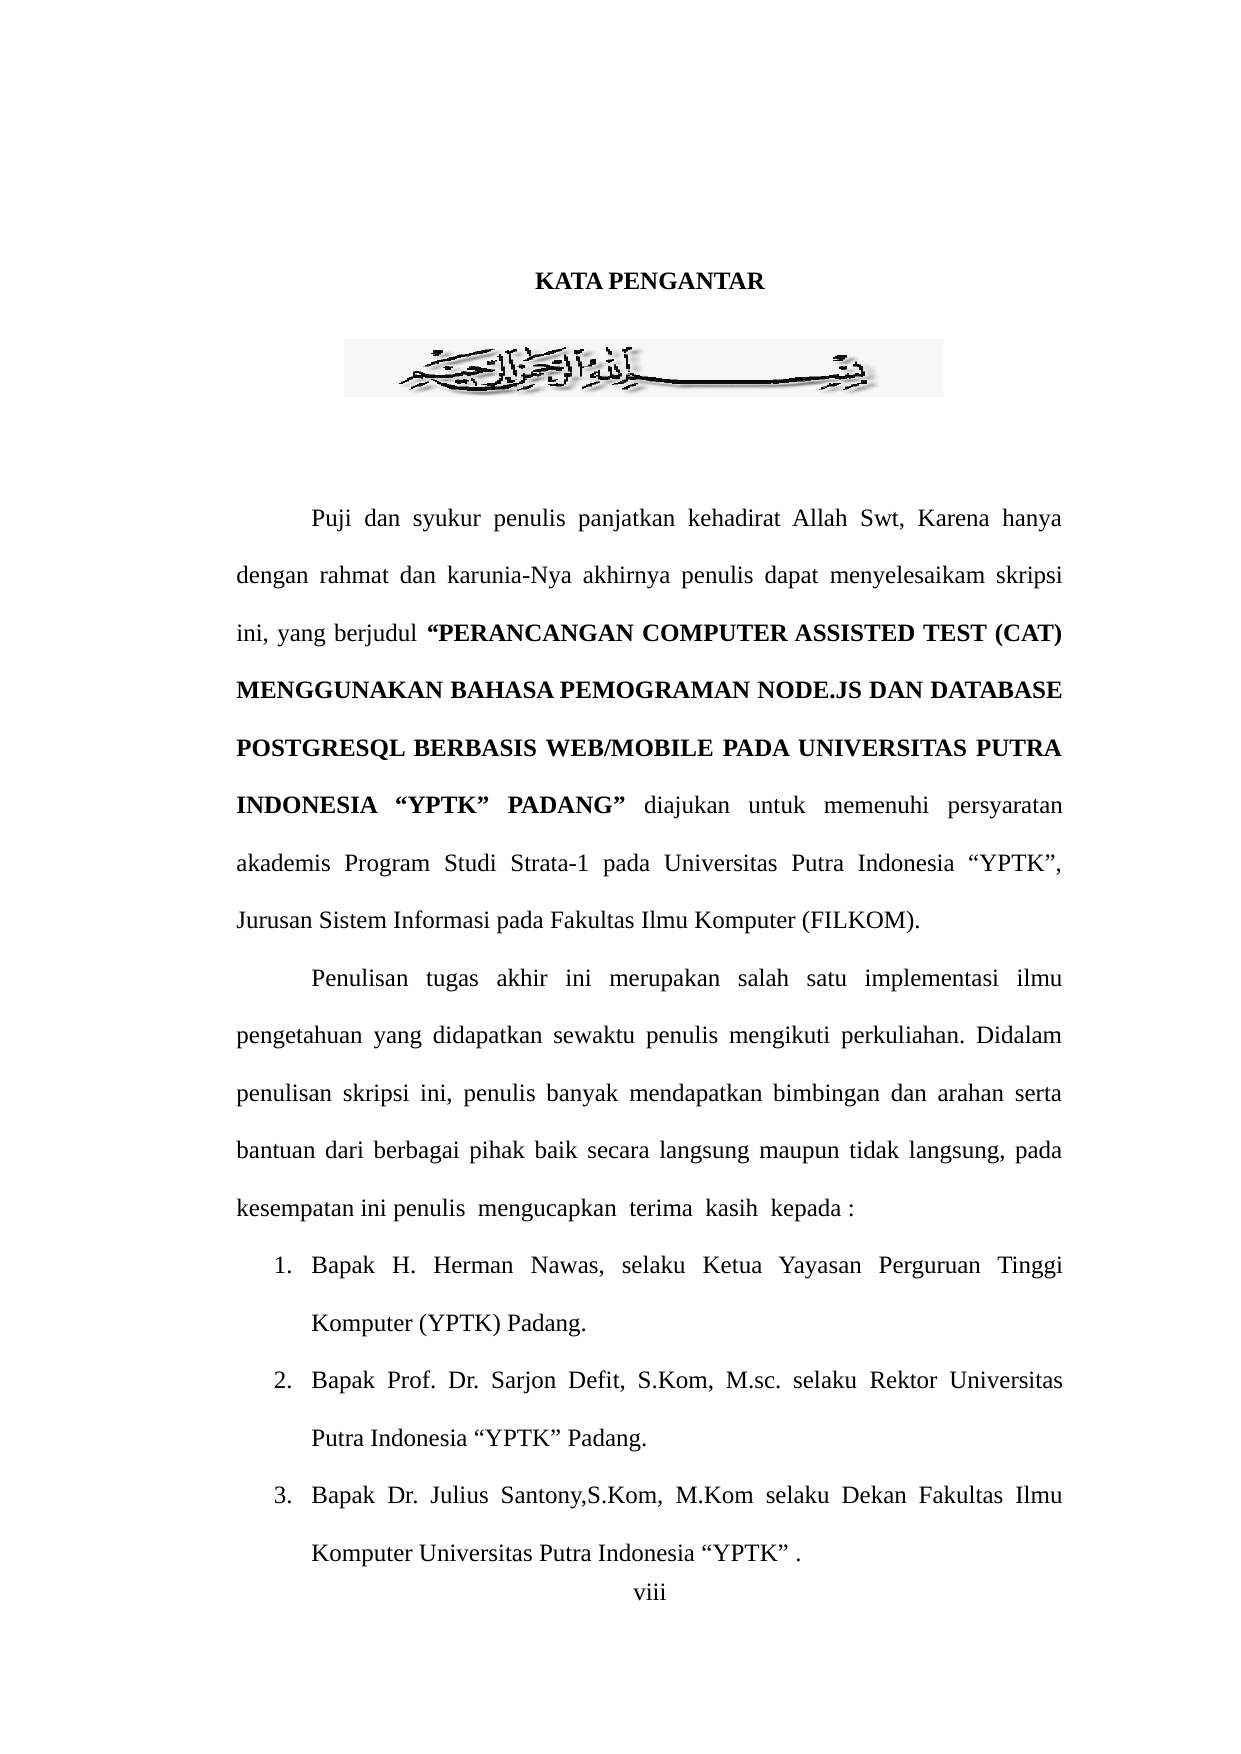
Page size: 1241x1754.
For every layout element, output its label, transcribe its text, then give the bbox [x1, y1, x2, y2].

list Bapak Prof. Dr. Sarjon Defit, S.Kom, M.sc. selaku Rektor Universitas Putra Indonesia “YPTK” Padang. [274, 1366, 1063, 1452]
text Puji dan syukur penulis panjatkan kehadirat Allah Swt, Karena hanya dengan rahmat dan karunia-Nya akhirnya penulis dapat menyelesaikam skripsi ini, yang berjudul “PERANCANGAN COMPUTER ASSISTED TEST (CAT) MENGGUNAKAN BAHASA PEMOGRAMAN NODE.JS DAN DATABASE POSTGRESQL BERBASIS WEB/MOBILE PADA UNIVERSITAS PUTRA INDONESIA “YPTK” PADANG” diajukan untuk memenuhi persyaratan akademis Program Studi Strata-1 pada Universitas Putra Indonesia “YPTK”, Jurusan Sistem Informasi pada Fakultas Ilmu Komputer (FILKOM). [236, 503, 1063, 934]
list Bapak H. Herman Nawas, selaku Ketua Yayasan Perguruan Tinggi Komputer (YPTK) Padang. [274, 1251, 1063, 1337]
picture [343, 339, 944, 397]
text Penulisan tugas akhir ini merupakan salah satu implementasi ilmu pengetahuan yang didapatkan sewaktu penulis mengikuti perkuliahan. Didalam penulisan skripsi ini, penulis banyak mendapatkan bimbingan dan arahan serta bantuan dari berbagai pihak baik secara langsung maupun tidak langsung, pada kesempatan ini penulis mengucapkan terima kasih kepada : [236, 963, 1063, 1222]
list Bapak Dr. Julius Santony,S.Kom, M.Kom selaku Dekan Fakultas Ilmu Komputer Universitas Putra Indonesia “YPTK” . [274, 1481, 1063, 1567]
text KATA PENGANTAR [236, 266, 1063, 294]
